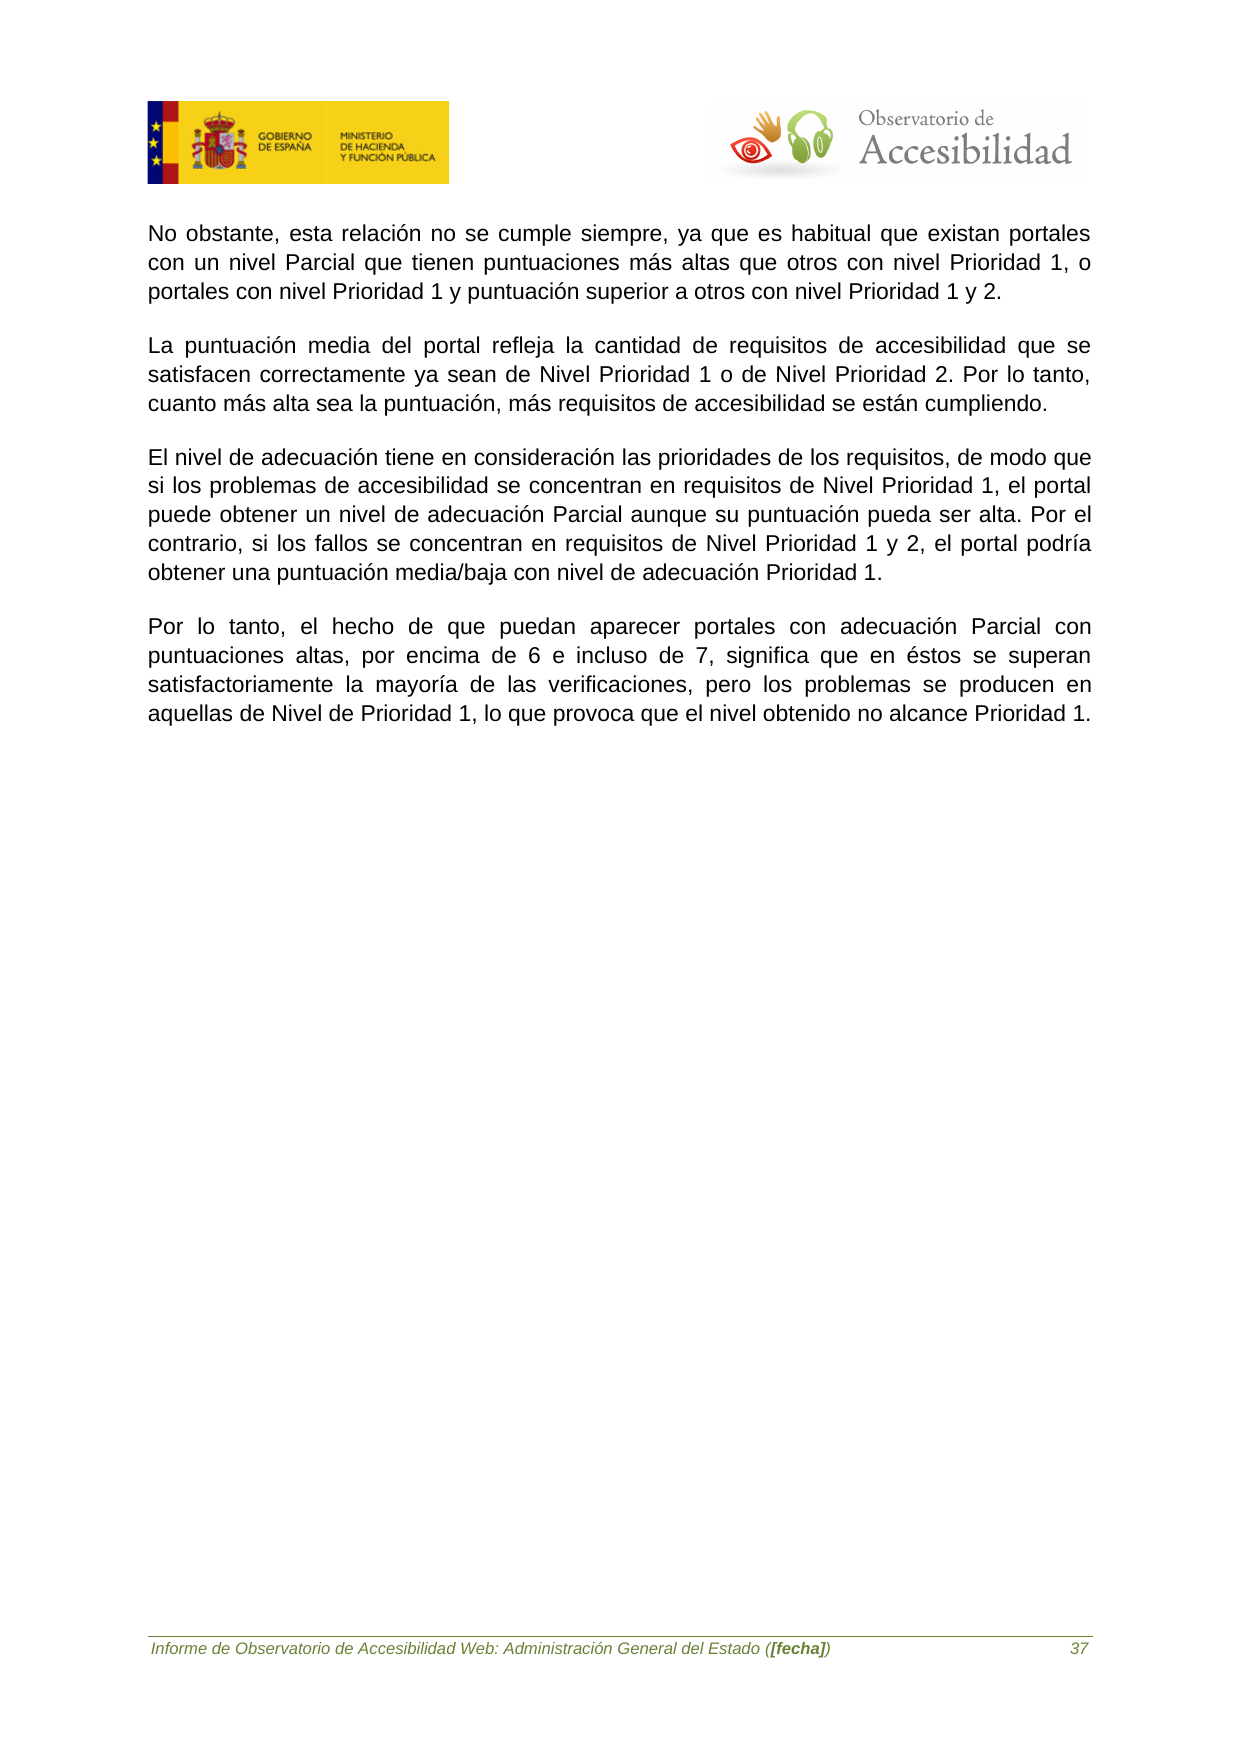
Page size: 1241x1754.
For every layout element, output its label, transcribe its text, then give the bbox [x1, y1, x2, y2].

text El nivel de adecuación tiene en consideración las prioridades de los requisitos, de modo que si los problemas de accesibilidad se concentran en requisitos de Nivel Prioridad 1, el portal puede obtener un nivel de adecuación Parcial aunque su puntuación pueda ser alta. Por el contrario, si los fallos se concentran en requisitos de Nivel Prioridad 1 y 2, el portal podría obtener una puntuación media/baja con nivel de adecuación Prioridad 1. [148, 443, 1092, 586]
picture [710, 101, 1086, 184]
text Por lo tanto, el hecho de que puedan aparecer portales con adecuación Parcial con puntuaciones altas, por encima de 6 e incluso de 7, significa que en éstos se superan satisfactoriamente la mayoría de las verificaciones, pero los problemas se producen en aquellas de Nivel de Prioridad 1, lo que provoca que el nivel obtenido no alcance Prioridad 1. [148, 613, 1092, 726]
text La puntuación media del portal refleja la cantidad de requisitos de accesibilidad que se satisfacen correctamente ya sean de Nivel Prioridad 1 o de Nivel Prioridad 2. Por lo tanto, cuanto más alta sea la puntuación, más requisitos de accesibilidad se están cumpliendo. [148, 332, 1092, 416]
picture [147, 101, 450, 184]
text No obstante, esta relación no se cumple siempre, ya que es habitual que existan portales con un nivel Parcial que tienen puntuaciones más altas que otros con nivel Prioridad 1, o portales con nivel Prioridad 1 y puntuación superior a otros con nivel Prioridad 1 y 2. [148, 220, 1092, 304]
